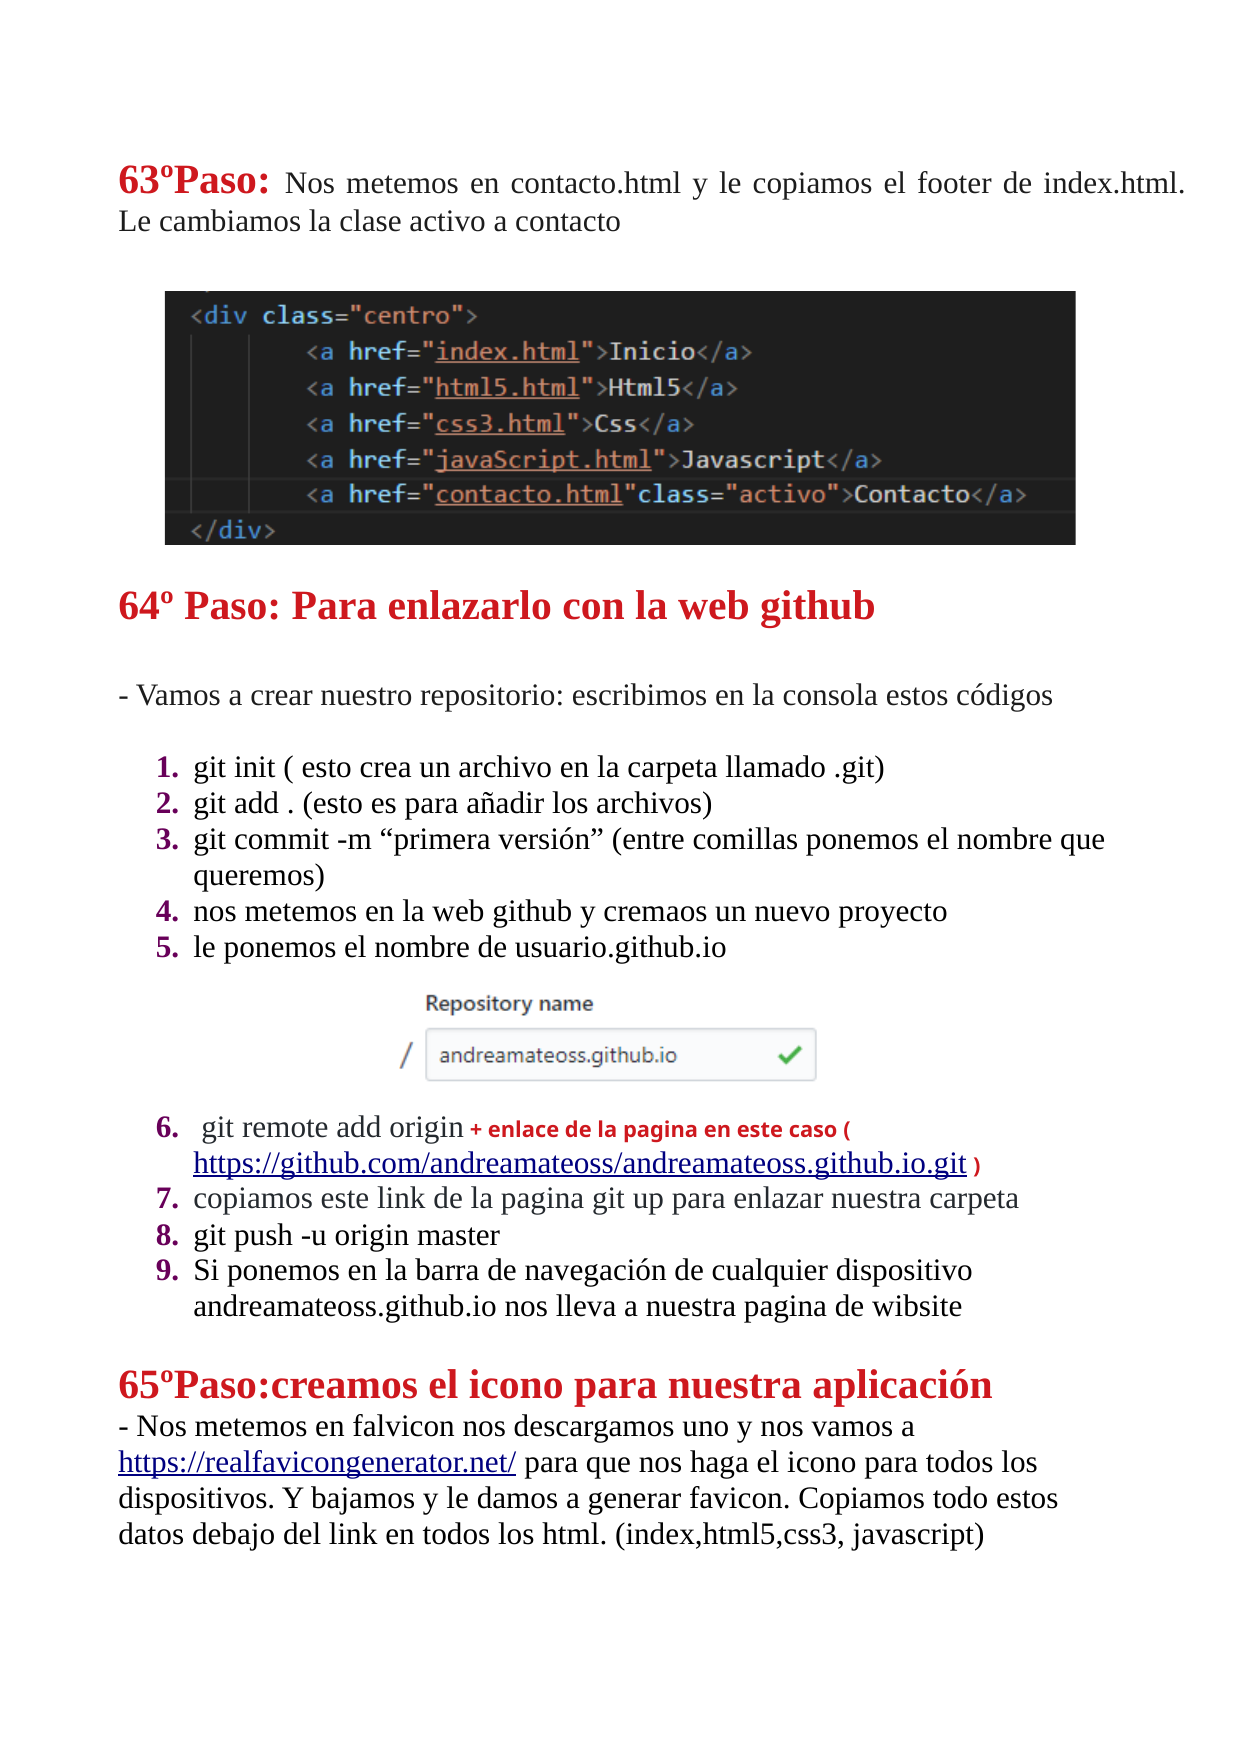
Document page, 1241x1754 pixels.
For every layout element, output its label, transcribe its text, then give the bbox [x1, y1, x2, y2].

list git add . (esto es para añadir los archivos) [156, 784, 1122, 820]
list git commit -m “primera versión” (entre comillas ponemos el nombre que queremos) [156, 820, 1122, 892]
list Si ponemos en la barra de navegación de cualquier dispositivo andreamateoss.github.io nos lleva a nuestra pagina de wibsite [156, 1252, 1122, 1323]
list git init ( esto crea un archivo en la carpeta llamado .git) [156, 748, 1122, 784]
list git remote add origin + enlace de la pagina en este caso ( https://github.com/andreamateoss/andreamateoss.github.io.git ) [156, 1108, 1122, 1180]
text 63ºPaso: Nos metemos en contacto.html y le copiamos el footer de index.html. Le cambiamos la clase activo a contacto [118, 154, 1187, 238]
picture [164, 291, 1076, 545]
list git push -u origin master [156, 1216, 1122, 1252]
list nos metemos en la web github y cremaos un nuevo proyecto [156, 892, 1122, 928]
text 65ºPaso:creamos el icono para nuestra aplicación [118, 1359, 1122, 1407]
list copiamos este link de la pagina git up para enlazar nuestra carpeta [156, 1180, 1122, 1216]
text - Nos metemos en falvicon nos descargamos uno y nos vamos a https://realfavicongenerator.net/ para que nos haga el icono para todos los dispositivos. Y bajamos y le damos a generar favicon. Copiamos todo estos datos debajo del link en todos los html. (index,html5,css3, javascript) [118, 1407, 1122, 1551]
list le ponemos el nombre de usuario.github.io [156, 928, 1122, 964]
text 64º Paso: Para enlazarlo con la web github [118, 581, 1187, 629]
text - Vamos a crear nuestro repositorio: escribimos en la consola estos códigos [118, 677, 1187, 713]
picture [399, 964, 842, 1094]
